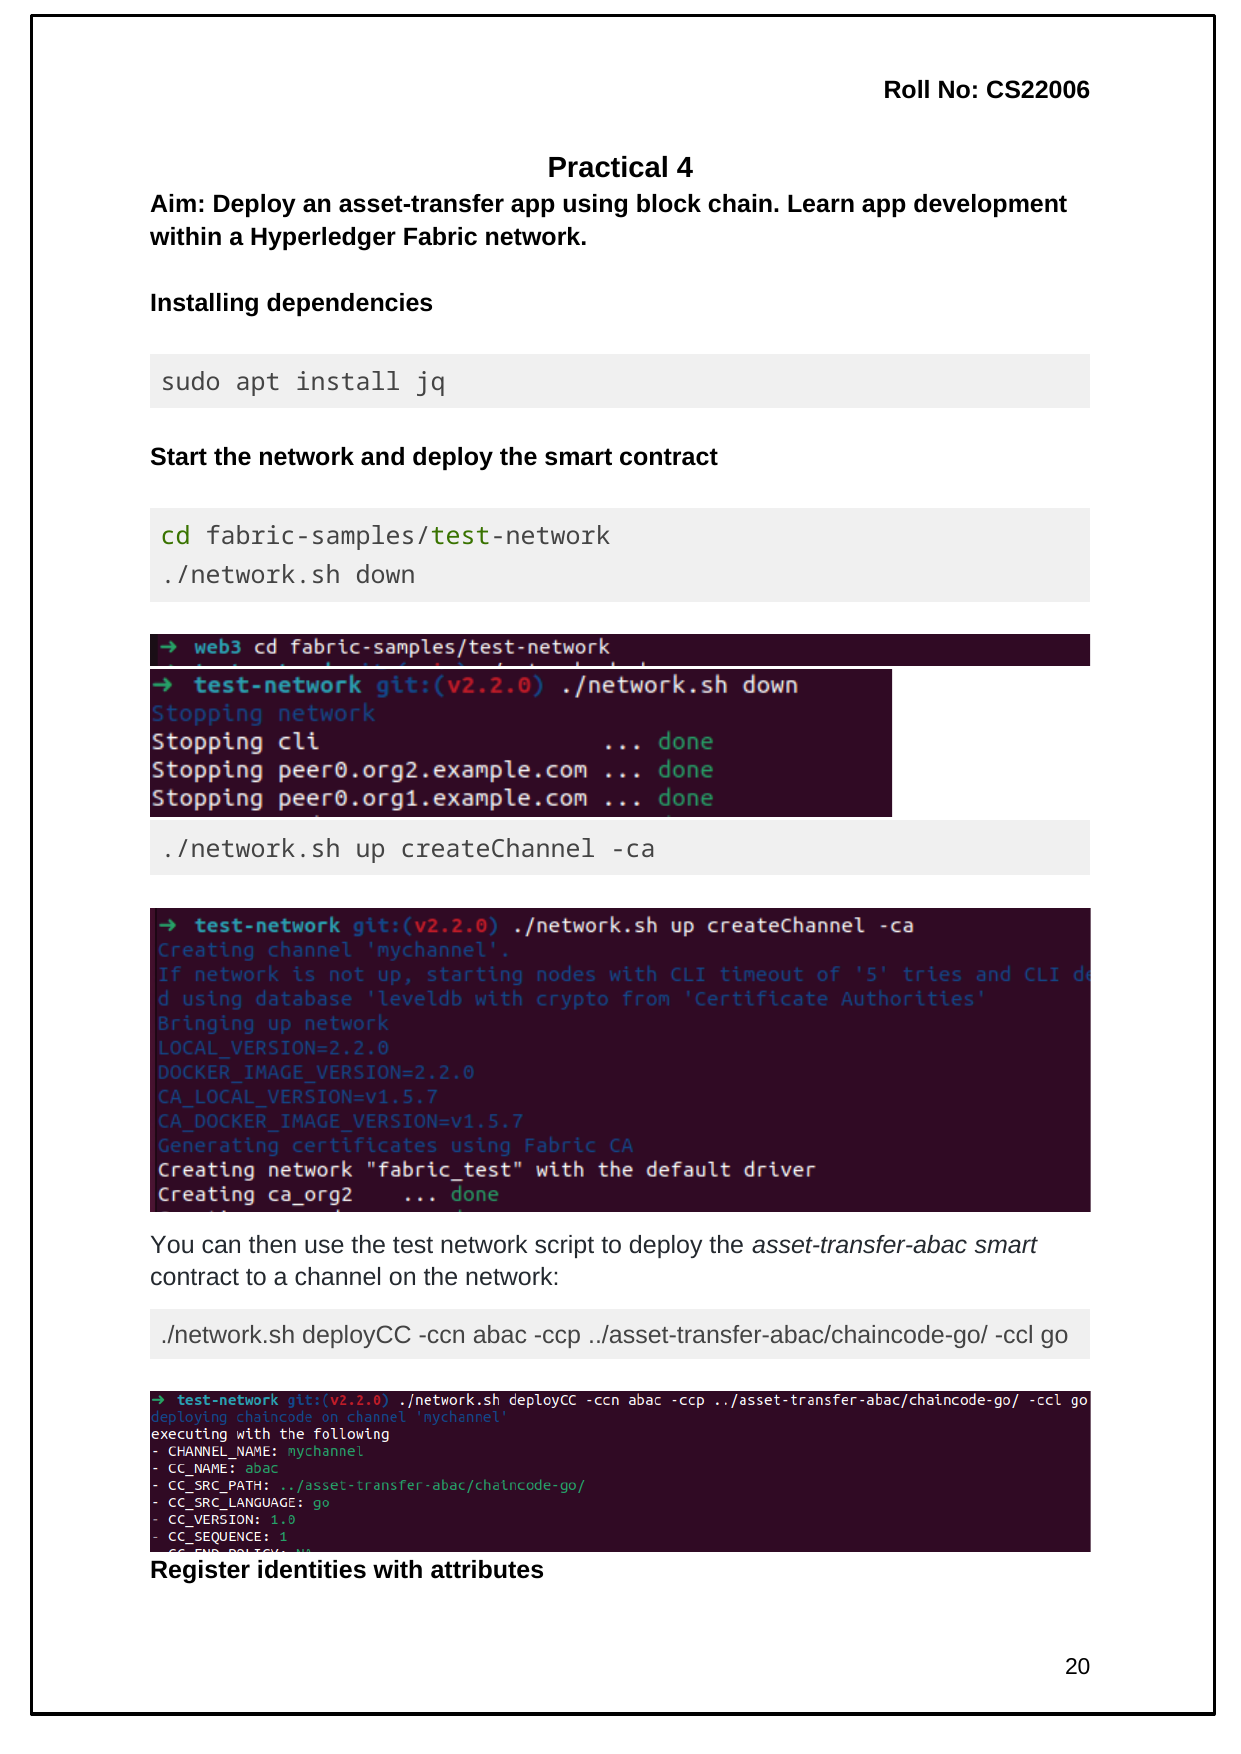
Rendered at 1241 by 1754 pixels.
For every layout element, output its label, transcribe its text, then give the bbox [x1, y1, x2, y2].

table_header ./network.sh deployCC -ccn abac -ccp ../asset-transfer-abac/chaincode-go/ -ccl go [150, 1309, 1090, 1359]
text Start the network and deploy the smart contract [150, 442, 1090, 470]
table_header sudo apt install jq [150, 354, 1090, 408]
table_header ./network.sh up createChannel -ca [150, 820, 1090, 875]
table_header cd fabric-samples/test-network ./network.sh down [150, 508, 1090, 602]
text Practical 4 [150, 150, 1090, 183]
text Register identities with attributes [150, 1555, 1090, 1584]
text Aim: Deploy an asset-transfer app using block chain. Learn app development within a Hyperledger Fabric network. [150, 188, 1090, 250]
picture [150, 634, 1091, 666]
picture [150, 1391, 1091, 1552]
text Installing dependencies [150, 288, 1090, 316]
picture [150, 669, 893, 817]
picture [150, 908, 1091, 1212]
text You can then use the test network script to deploy the asset-transfer-abac smart contract to a channel on the network: [150, 1231, 1090, 1290]
